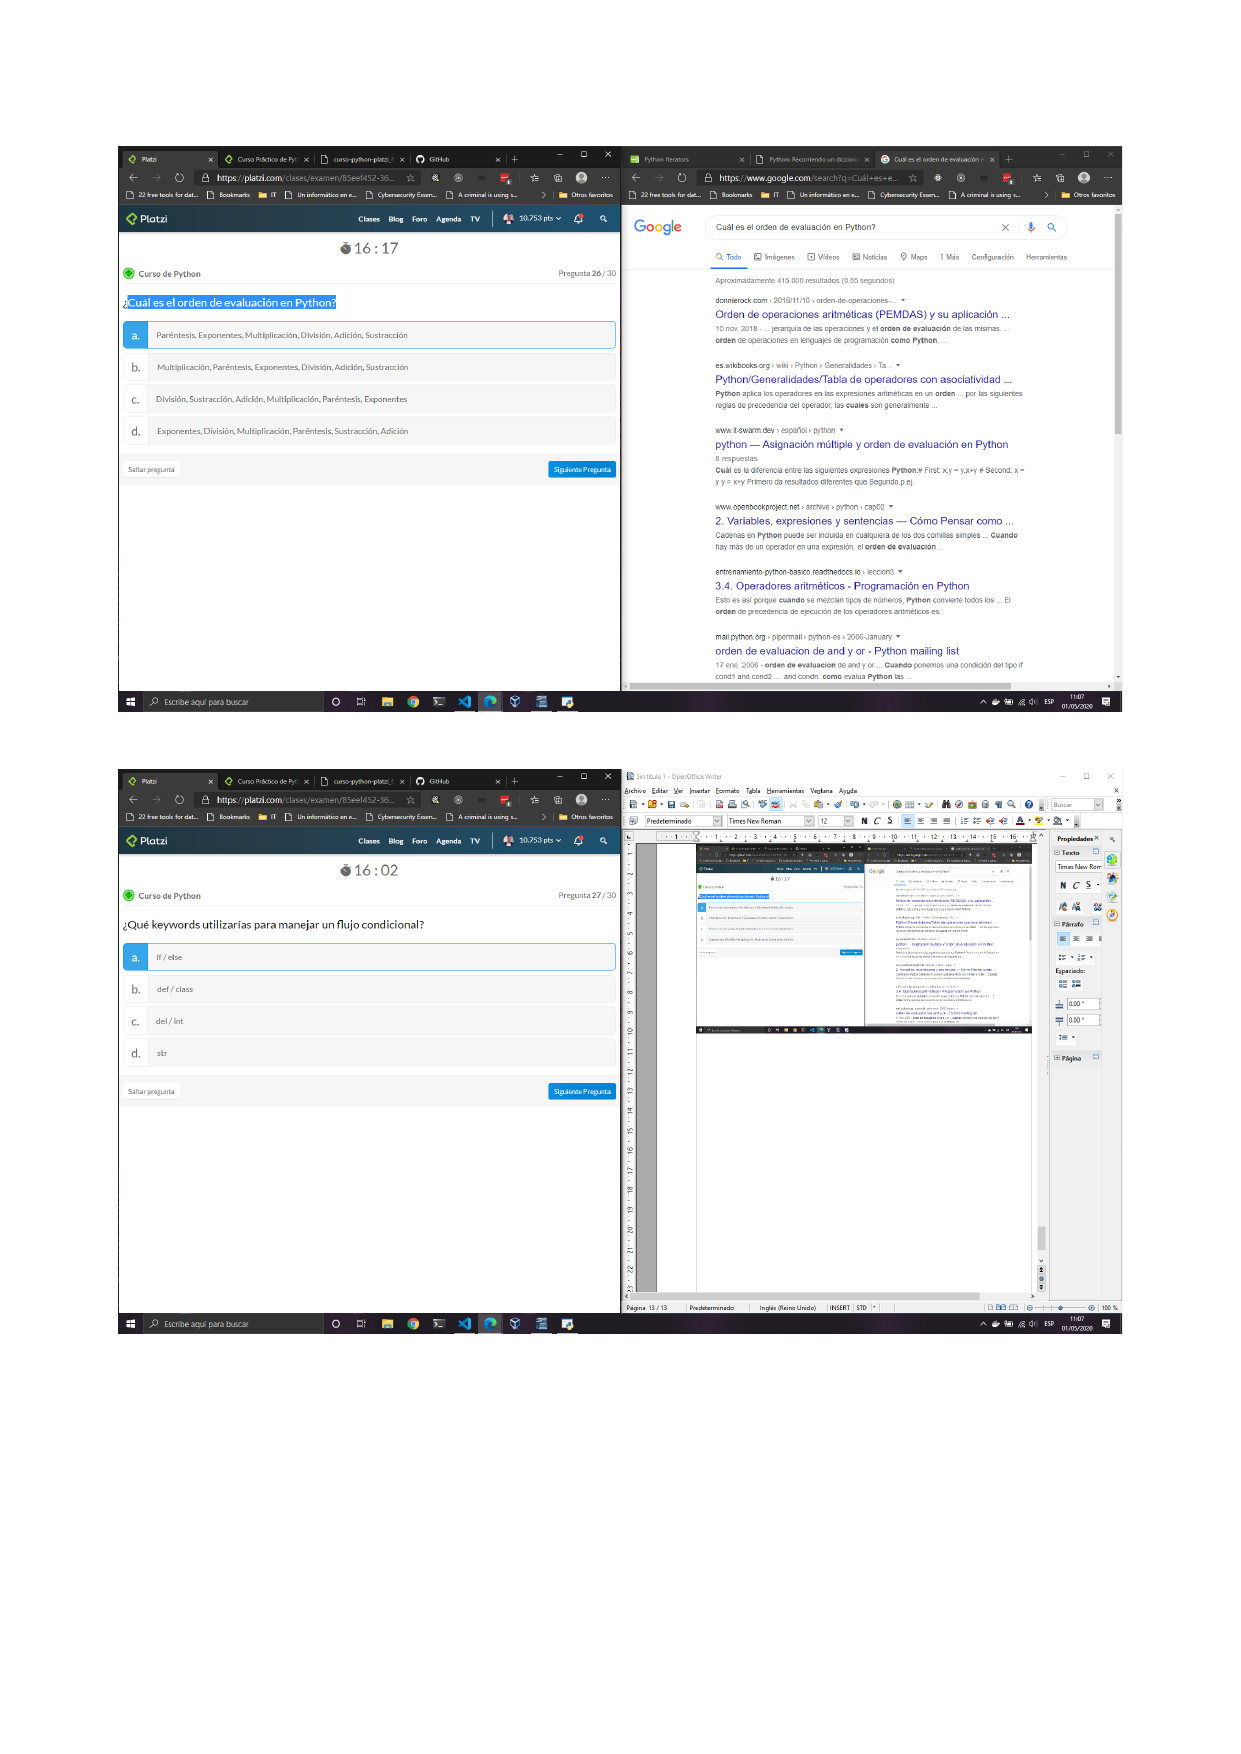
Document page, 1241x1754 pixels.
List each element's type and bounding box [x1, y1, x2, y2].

picture [118, 146, 1123, 712]
picture [118, 769, 1123, 1334]
